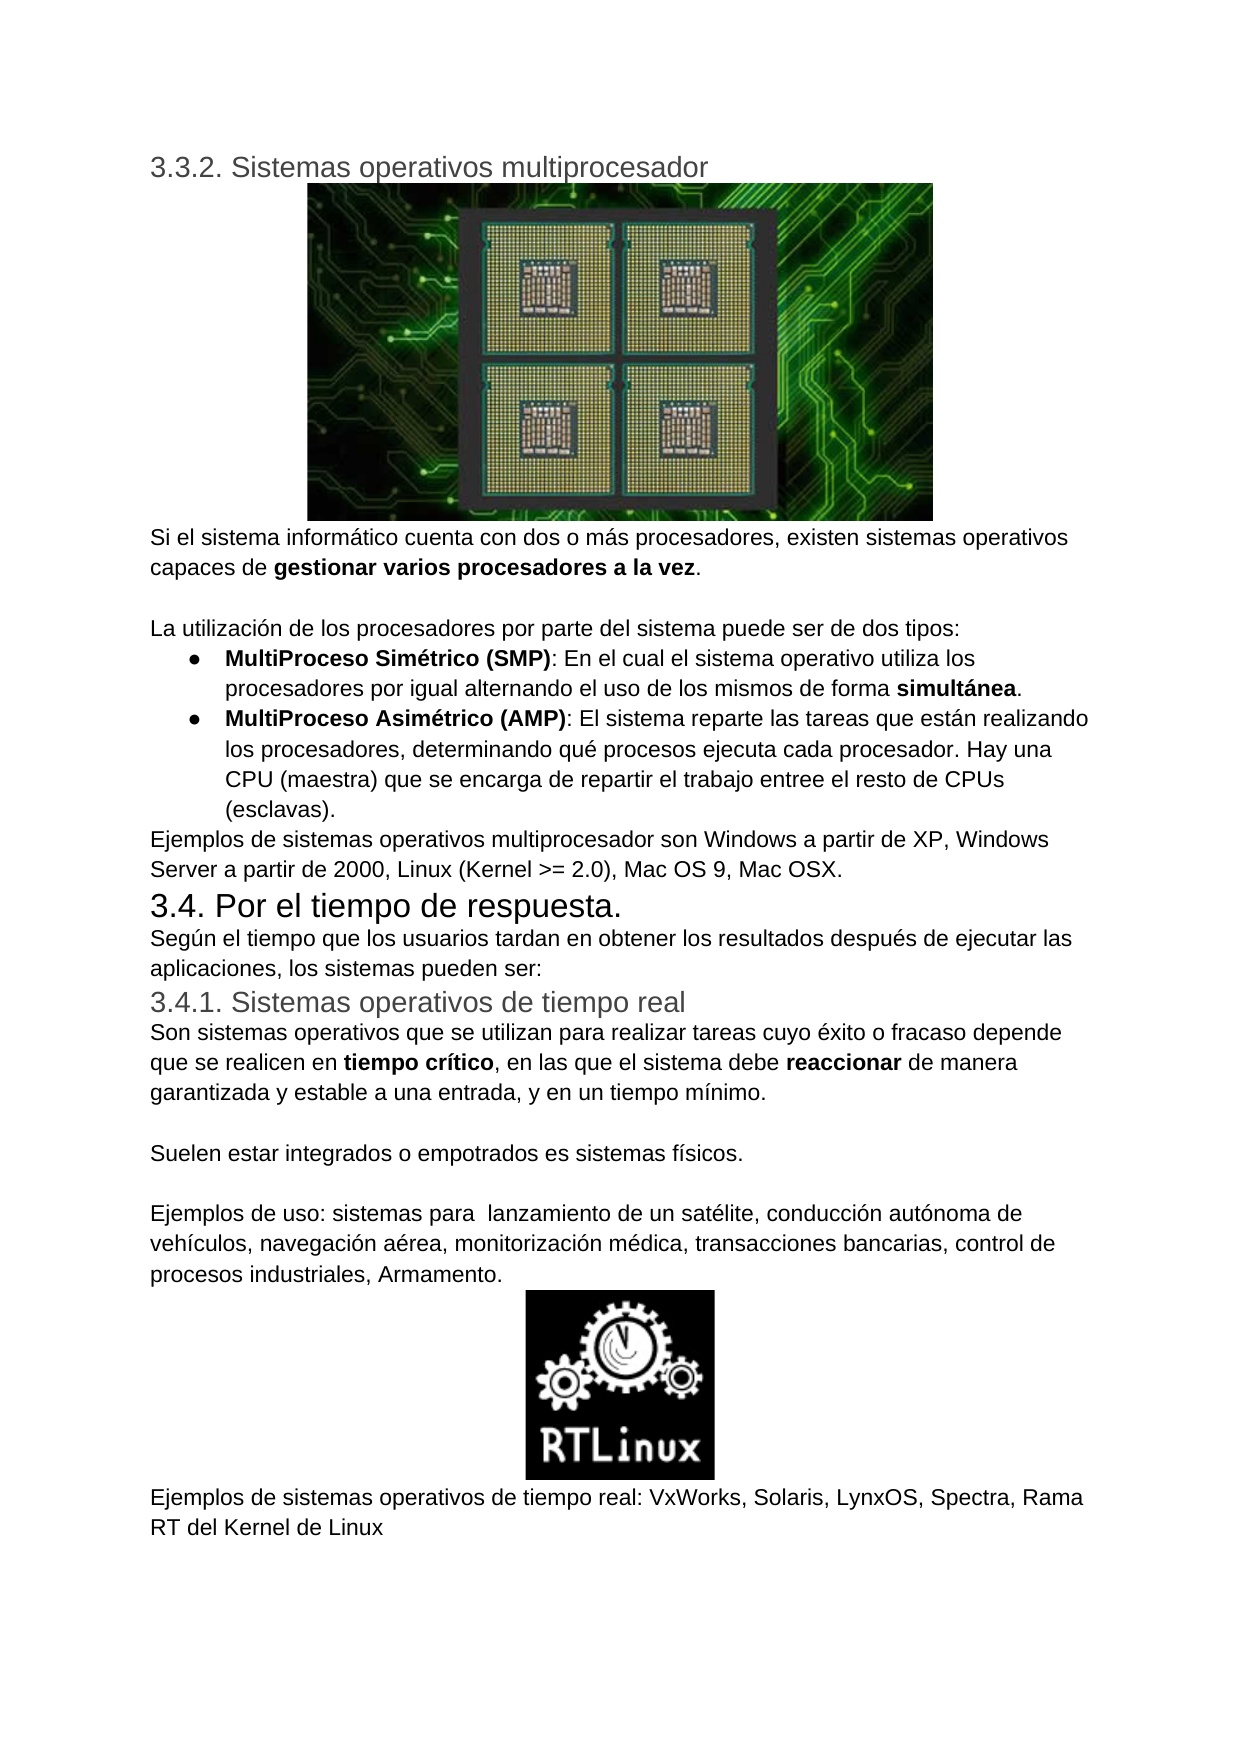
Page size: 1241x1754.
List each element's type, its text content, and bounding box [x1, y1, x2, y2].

text Ejemplos de sistemas operativos multiprocesador son Windows a partir de XP, Windows Server a partir de 2000, Linux (Kernel >= 2.0), Mac OS 9, Mac OSX. [150, 826, 1090, 883]
text Son sistemas operativos que se utilizan para realizar tareas cuyo éxito o fracaso depende que se realicen en tiempo crítico, en las que el sistema debe reaccionar de manera garantizada y estable a una entrada, y en un tiempo mínimo. [150, 1019, 1090, 1106]
list MultiProceso Simétrico (SMP): En el cual el sistema operativo utiliza los procesadores por igual alternando el uso de los mismos de forma simultánea. [187, 645, 1090, 701]
text Ejemplos de sistemas operativos de tiempo real: VxWorks, Solaris, LynxOS, Spectra, Rama RT del Kernel de Linux [150, 1484, 1090, 1540]
list MultiProceso Asimétrico (AMP): El sistema reparte las tareas que están realizando los procesadores, determinando qué procesos ejecuta cada procesador. Hay una CPU (maestra) que se encarga de repartir el trabajo entree el resto de CPUs (esclavas). [187, 705, 1090, 822]
picture [307, 183, 933, 521]
text Si el sistema informático cuenta con dos o más procesadores, existen sistemas operativos capaces de gestionar varios procesadores a la vez. [150, 524, 1090, 581]
subtitle 3.4.1. Sistemas operativos de tiempo real [150, 985, 1090, 1019]
subtitle 3.3.2. Sistemas operativos multiprocesador [150, 150, 1090, 183]
text Ejemplos de uso: sistemas para lanzamiento de un satélite, conducción autónoma de vehículos, navegación aérea, monitorización médica, transacciones bancarias, control de procesos industriales, Armamento. [150, 1200, 1090, 1287]
text Suelen estar integrados o empotrados es sistemas físicos. [150, 1140, 1090, 1166]
picture [525, 1290, 715, 1480]
text La utilización de los procesadores por parte del sistema puede ser de dos tipos: [150, 615, 1090, 641]
subtitle 3.4. Por el tiempo de respuesta. [150, 887, 1090, 925]
text Según el tiempo que los usuarios tardan en obtener los resultados después de ejecutar las aplicaciones, los sistemas pueden ser: [150, 925, 1090, 982]
